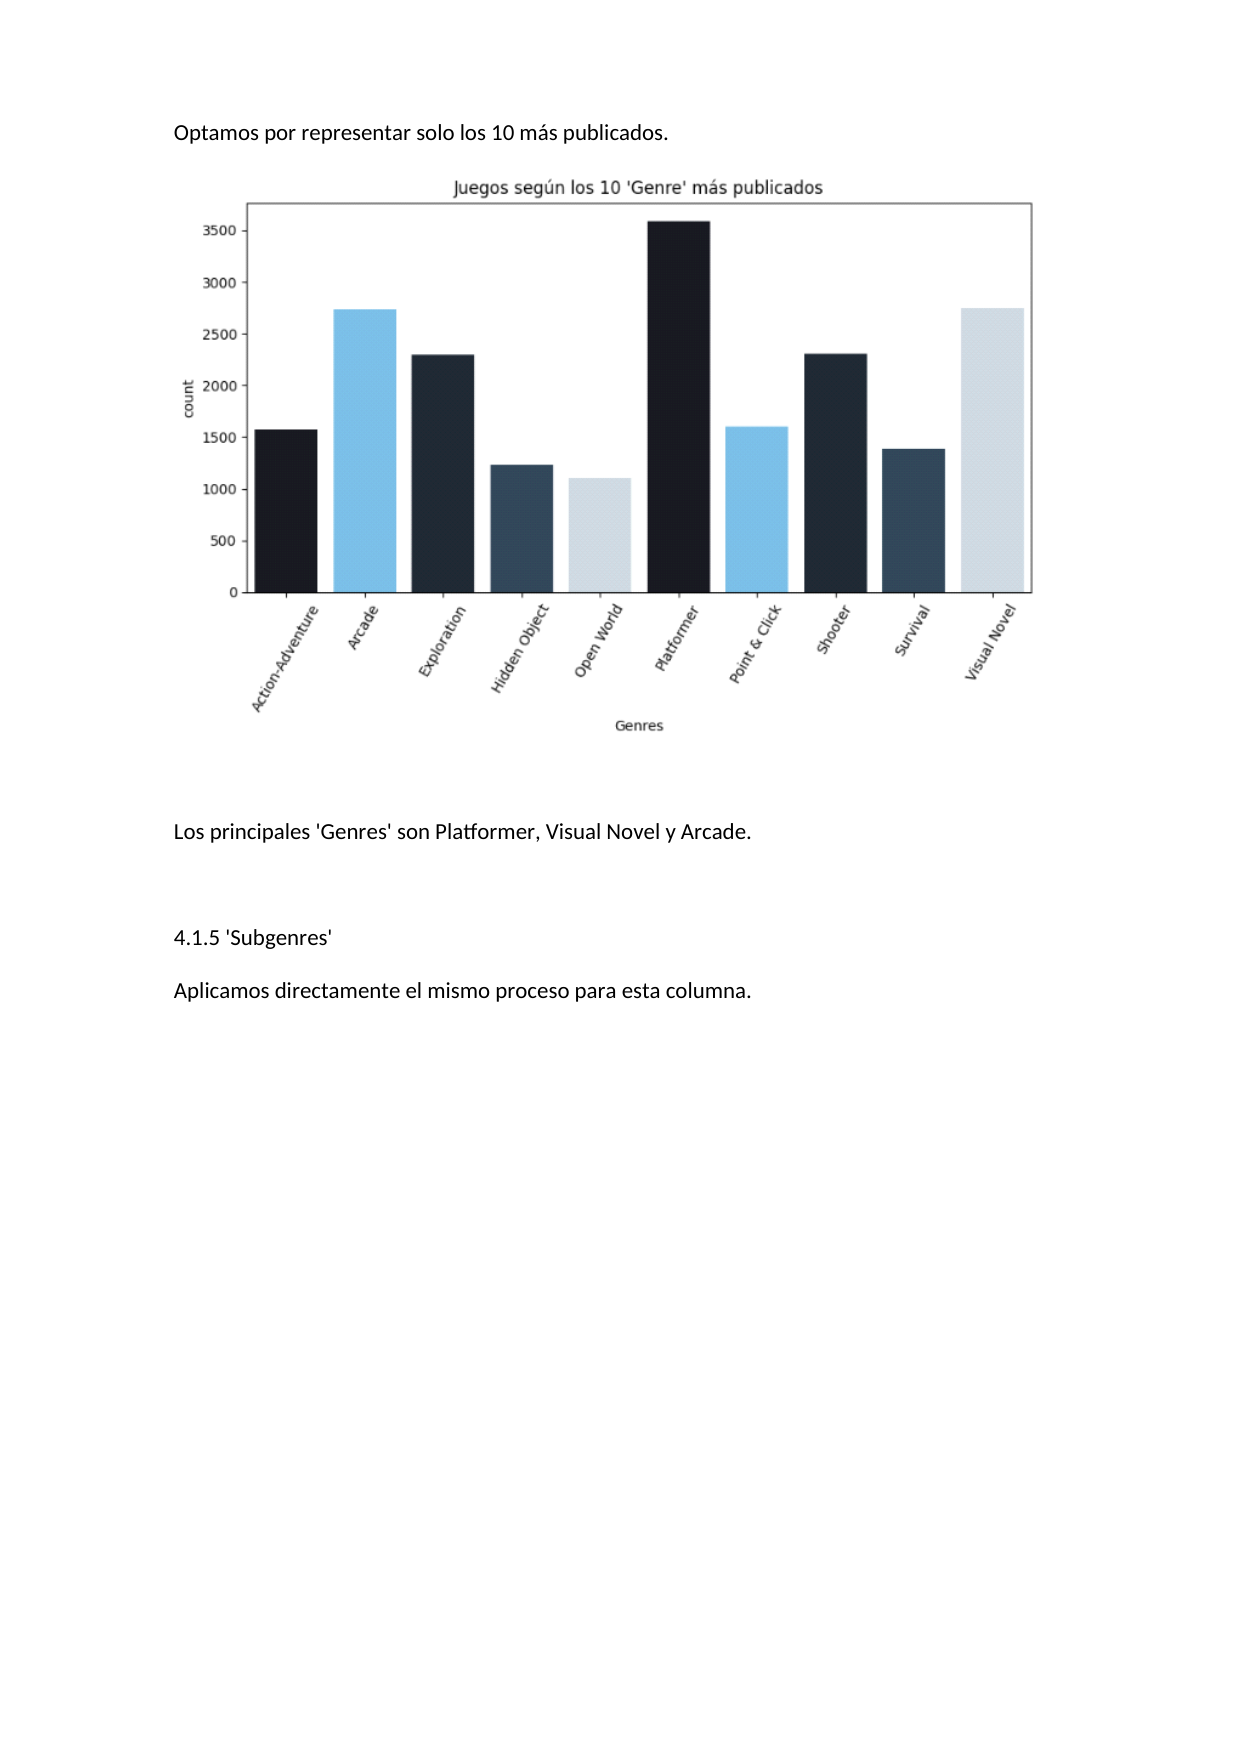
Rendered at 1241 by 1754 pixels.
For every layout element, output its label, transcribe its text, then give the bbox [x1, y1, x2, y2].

text Aplicamos directamente el mismo proceso para esta columna. [174, 976, 1122, 1004]
text Los principales 'Genres' son Platformer, Visual Novel y Arcade. [174, 817, 1122, 845]
text Optamos por representar solo los 10 más publicados. [174, 118, 1122, 146]
text 4.1.5 'Subgenres' [174, 923, 1122, 951]
